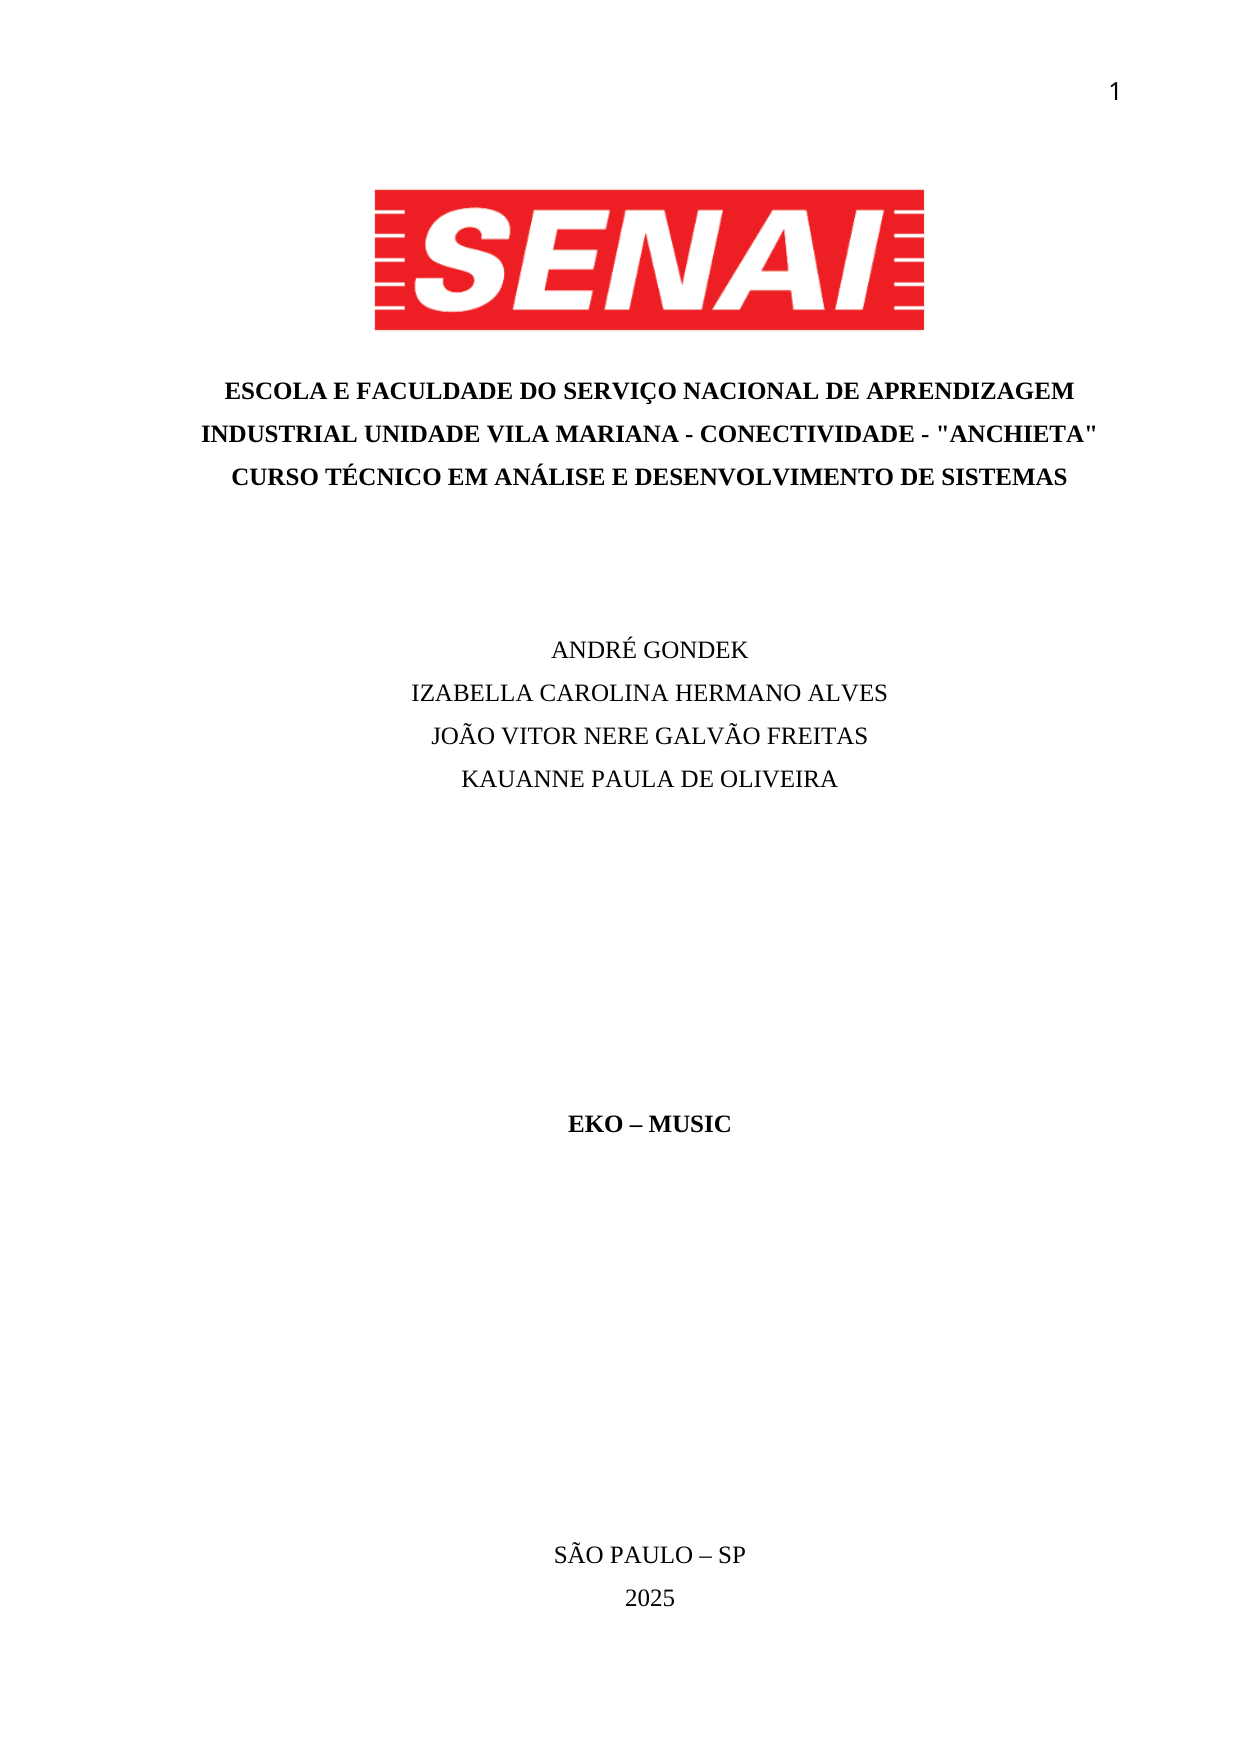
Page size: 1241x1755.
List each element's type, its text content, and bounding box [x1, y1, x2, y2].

text EKO – MUSIC [177, 1109, 1122, 1138]
text SÃO PAULO – SP [177, 1540, 1122, 1569]
text JOÃO VITOR NERE GALVÃO FREITAS [177, 721, 1122, 750]
text KAUANNE PAULA DE OLIVEIRA [177, 764, 1122, 793]
text IZABELLA CAROLINA HERMANO ALVES [177, 678, 1122, 707]
text ANDRÉ GONDEK [177, 635, 1122, 663]
text ESCOLA E FACULDADE DO SERVIÇO NACIONAL DE APRENDIZAGEM INDUSTRIAL UNIDADE VILA MARIANA - CONECTIVIDADE - "ANCHIETA" [177, 376, 1122, 448]
text CURSO TÉCNICO EM ANÁLISE E DESENVOLVIMENTO DE SISTEMAS [177, 462, 1122, 491]
text 2025 [177, 1583, 1122, 1612]
